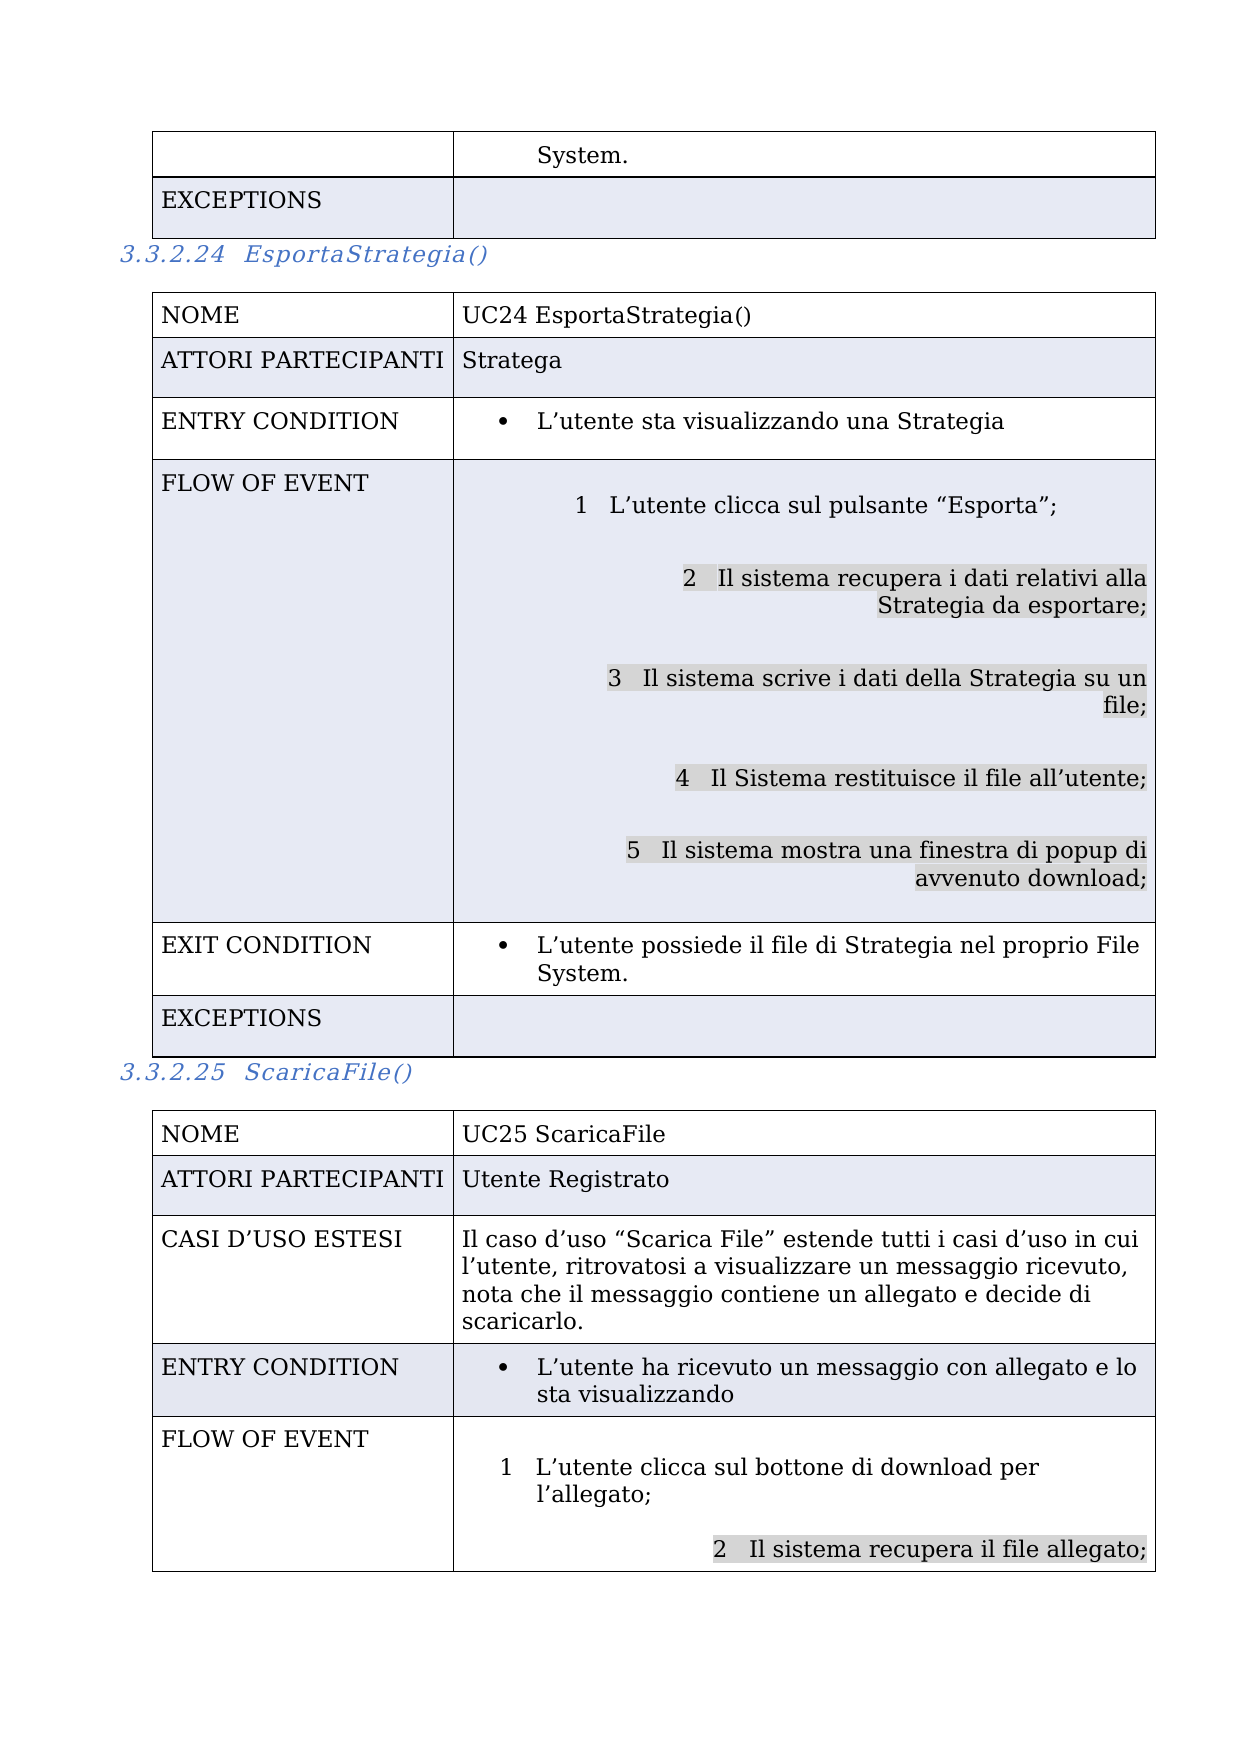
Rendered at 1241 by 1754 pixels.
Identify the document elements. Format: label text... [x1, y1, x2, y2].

subtitle 3.3.2.25 ScaricaFile() [118, 1057, 1122, 1085]
table_cell L’utente possiede il file di Strategia nel proprio File System. [454, 923, 1155, 995]
table_cell Stratega [454, 338, 1155, 397]
table_cell CASI D’USO ESTESI [153, 1216, 453, 1343]
table_cell Il caso d’uso “Scarica File” estende tutti i casi d’uso in cui l’utente, ritrovatosi a visualizzare un messaggio ricevuto, nota che il messaggio contiene un allegato e decide di scaricarlo. [454, 1216, 1155, 1343]
table_cell EXIT CONDITION [153, 923, 453, 995]
table_cell ATTORI PARTECIPANTI [153, 338, 453, 397]
table_cell ENTRY CONDITION [153, 1344, 453, 1416]
table_cell ENTRY CONDITION [153, 398, 453, 459]
table_cell L’utente clicca sul pulsante “Esporta”; Il sistema recupera i dati relativi alla Strategia da esportare; Il sistema scrive i dati della Strategia su un file; Il Sistema restituisce il file all’utente; Il sistema mostra una finestra di popup di avvenuto download; [454, 460, 1155, 922]
table_cell L’utente clicca sul bottone di download per l’allegato; Il sistema recupera il file allegato; Il sistema restituisce il file all’utente; [454, 1417, 1155, 1571]
table_cell System. [454, 132, 1155, 176]
table_header UC25 ScaricaFile [454, 1111, 1155, 1155]
table_cell L’utente ha ricevuto un messaggio con allegato e lo sta visualizzando [454, 1344, 1155, 1416]
table_cell FLOW OF EVENT [153, 1417, 453, 1571]
table_cell EXCEPTIONS [153, 996, 453, 1056]
subtitle 3.3.2.24 EsportaStrategia() [118, 239, 1122, 267]
table_cell EXCEPTIONS [153, 178, 453, 238]
table_cell [153, 132, 453, 176]
table_cell Utente Registrato [454, 1156, 1155, 1215]
table_cell FLOW OF EVENT [153, 460, 453, 922]
table_header UC24 EsportaStrategia() [454, 293, 1155, 337]
table_cell ATTORI PARTECIPANTI [153, 1156, 453, 1215]
table_header NOME [153, 1111, 453, 1155]
table_cell L’utente sta visualizzando una Strategia [454, 398, 1155, 459]
table_cell [454, 178, 1155, 238]
table_header NOME [153, 293, 453, 337]
table_cell [454, 996, 1155, 1056]
